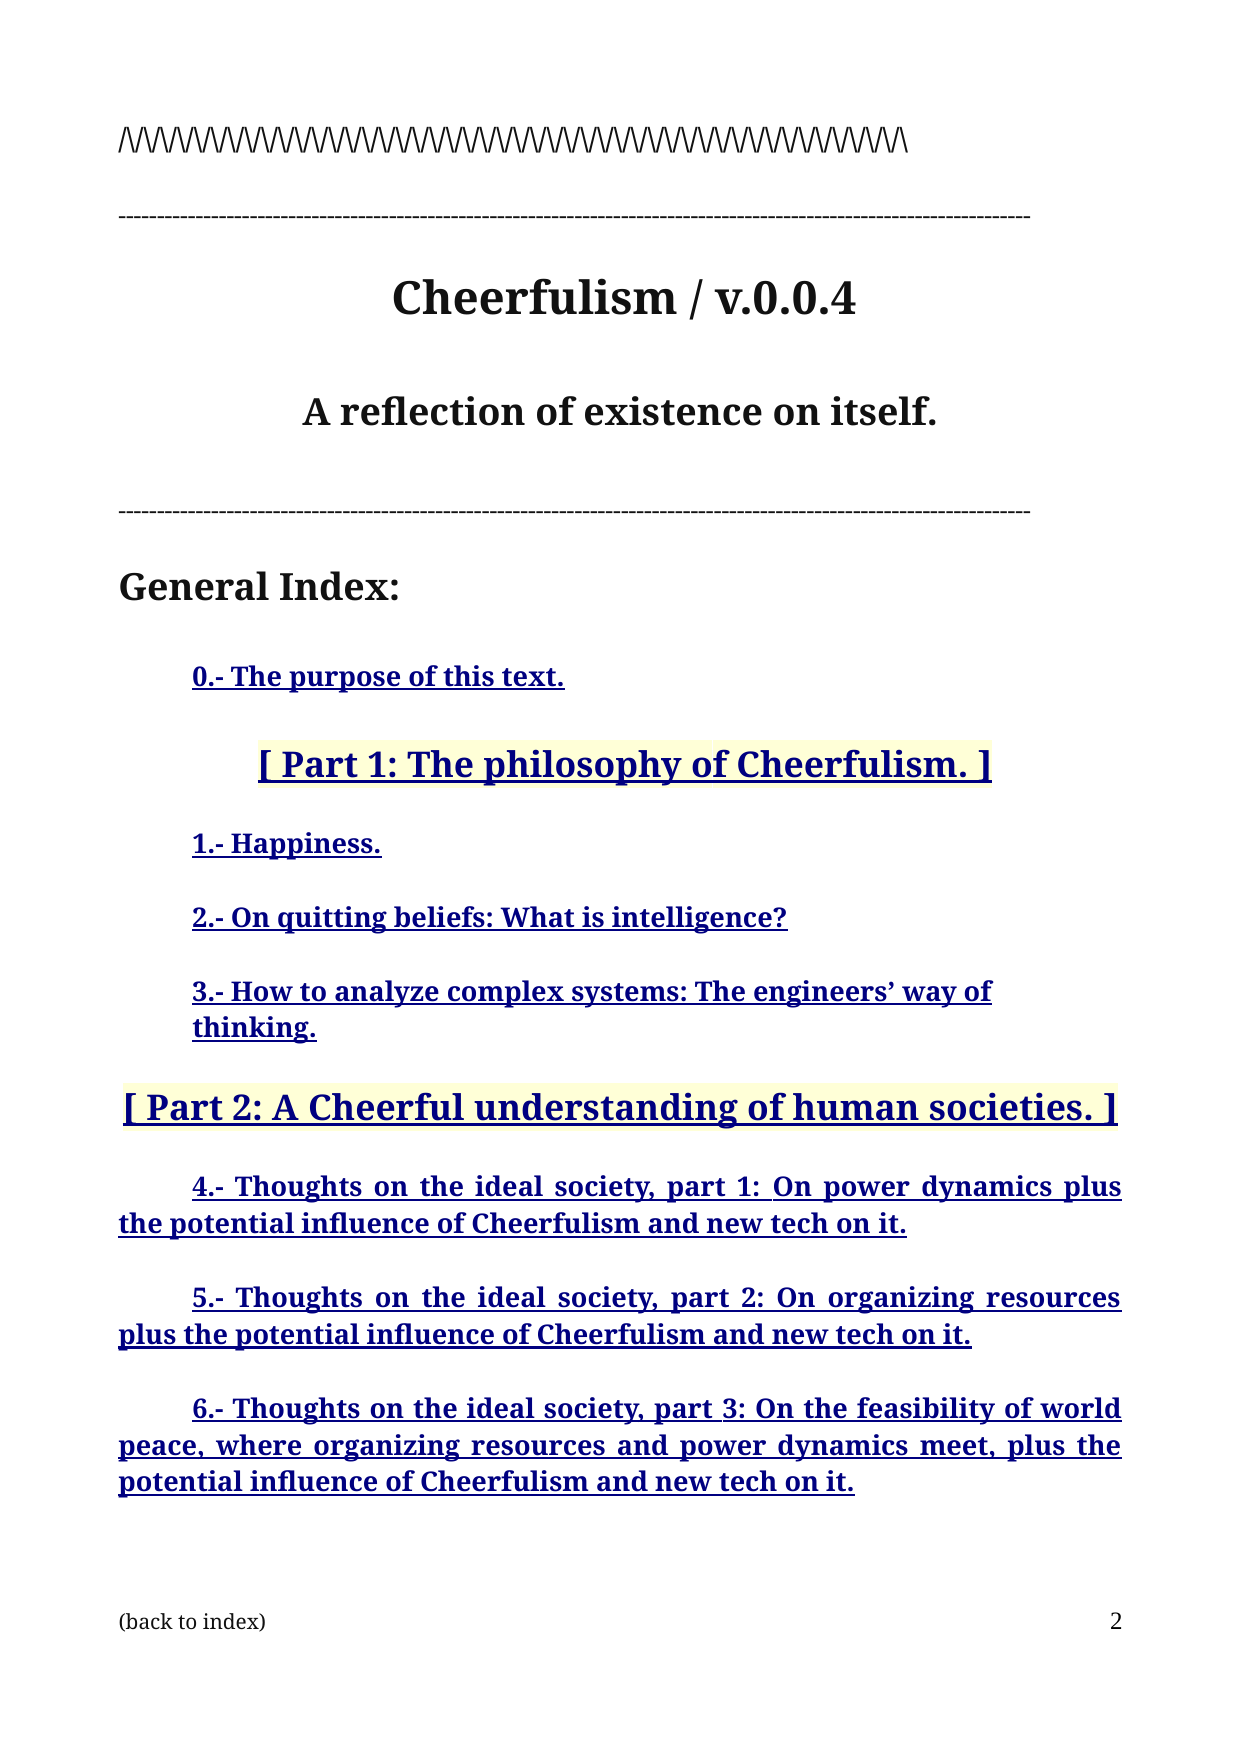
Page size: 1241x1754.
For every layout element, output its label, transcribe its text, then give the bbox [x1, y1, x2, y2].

text ---------------------------------------------------------------------------------------------------------------------- [118, 493, 1122, 527]
text 5.- Thoughts on the ideal society, part 2: On organizing resources plus the potential influence of Cheerfulism and new tech on it. [118, 1278, 1122, 1352]
text A reflection of existence on itself. [118, 385, 1122, 436]
text potential influence of Cheerfulism and new tech on it. [118, 1459, 1122, 1500]
text 4.- Thoughts on the ideal society, part 1: On power dynamics plus the potential influence of Cheerfulism and new tech on it. [118, 1168, 1122, 1242]
text 1.- Happiness. [118, 824, 1122, 861]
text Cheerfulism / v.0.0.4 [118, 266, 1122, 328]
text General Index: [118, 561, 1122, 612]
text 0.- The purpose of this text. [118, 657, 1122, 694]
text 2.- On quitting beliefs: What is intelligence? [118, 898, 1122, 935]
text /\/\/\/\/\/\/\/\/\/\/\/\/\/\/\/\/\/\/\/\/\/\/\/\/\/\/\/\/\/\/\/\/\/\/\/\/\/\/\/\/\/\/\/\/\/\/\ [118, 118, 1122, 158]
text 6.- Thoughts on the ideal society, part 3: On the feasibility of world peace, where organizing resources and power dynamics meet, plus the [118, 1389, 1122, 1457]
text [ Part 1: The philosophy of Cheerfulism. ] [118, 739, 1122, 788]
text 3.- How to analyze complex systems: The engineers’ way of thinking. [118, 972, 1122, 1046]
text [ Part 2: A Cheerful understanding of human societies. ] [118, 1083, 1122, 1131]
text ---------------------------------------------------------------------------------------------------------------------- [118, 197, 1122, 232]
